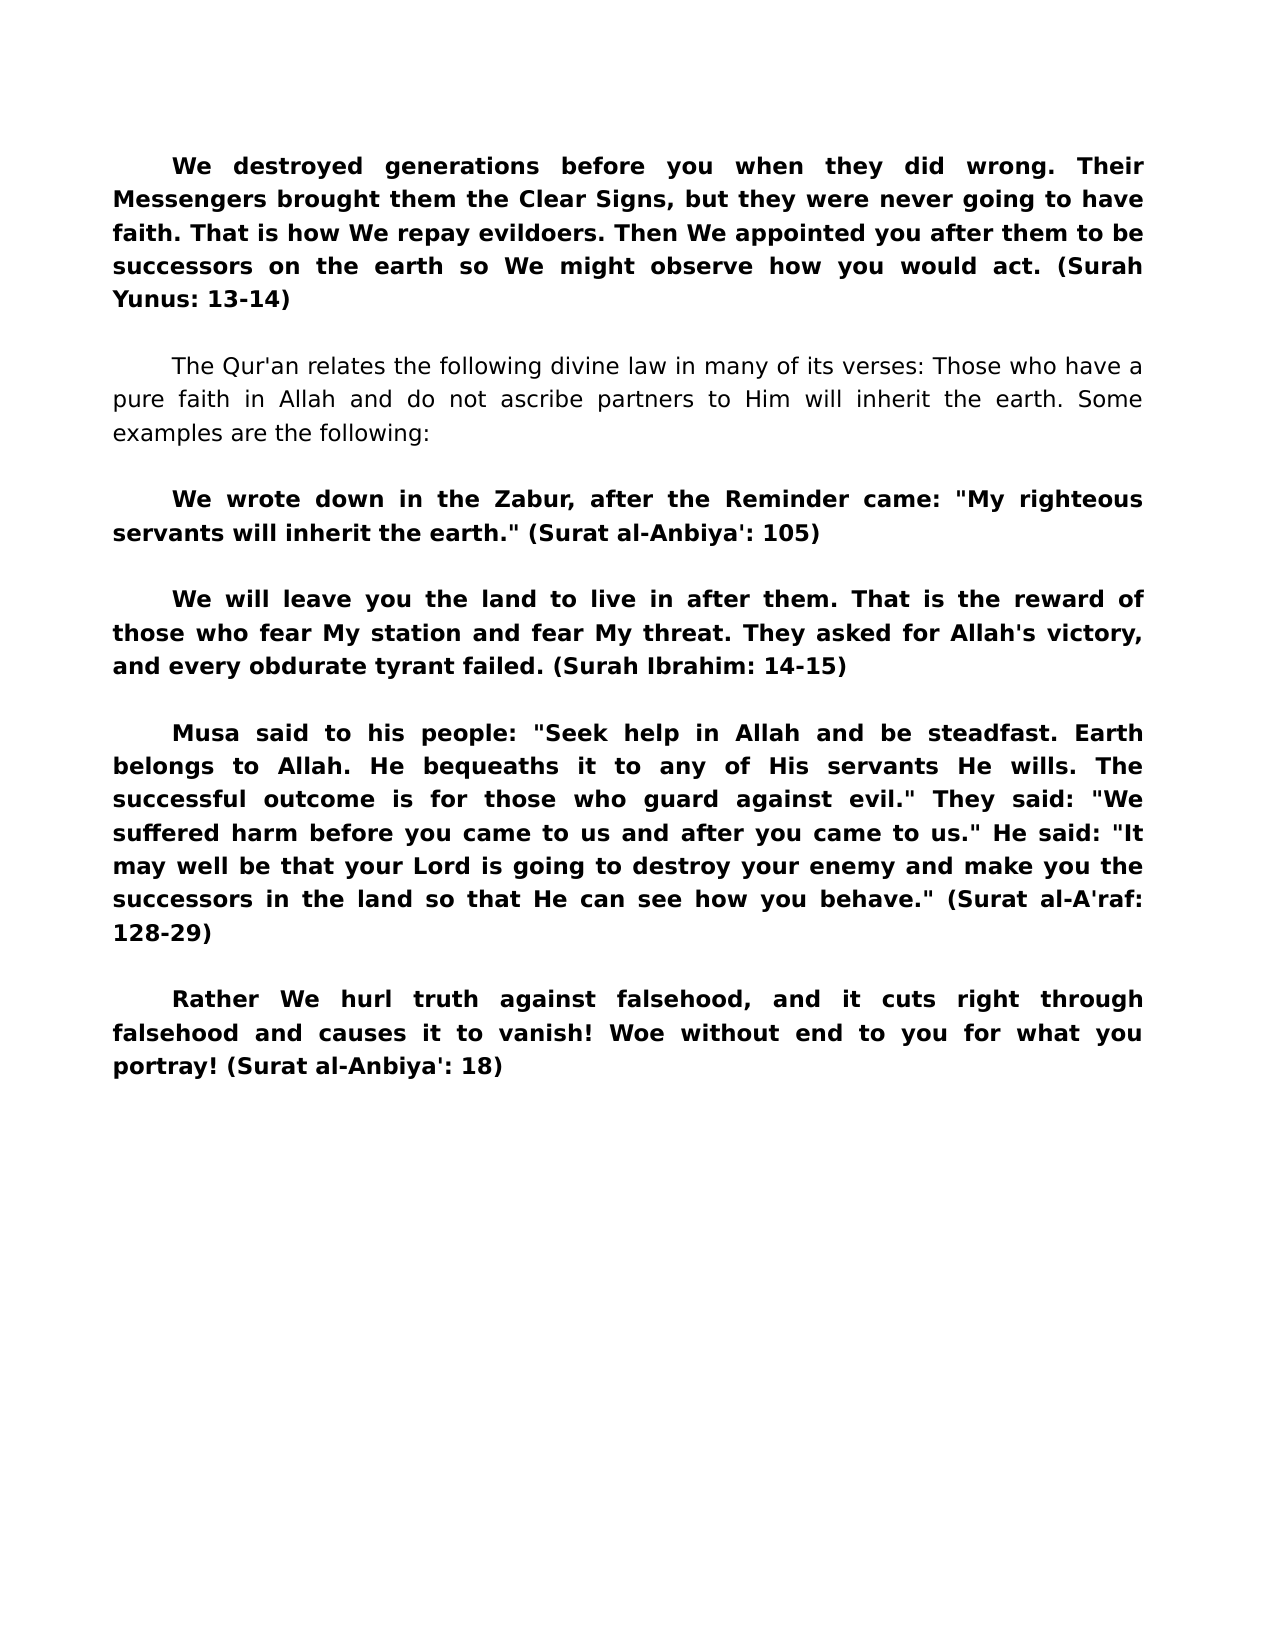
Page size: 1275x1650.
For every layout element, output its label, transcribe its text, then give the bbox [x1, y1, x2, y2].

text Musa said to his people: "Seek help in Allah and be steadfast. Earth belongs to Allah. He bequeaths it to any of His servants He wills. The successful outcome is for those who guard against evil." They said: "We suffered harm before you came to us and after you came to us." He said: "It may well be that your Lord is going to destroy your enemy and make you the successors in the land so that He can see how you behave." (Surat al-A'raf: 128-29) [112, 714, 1145, 948]
text We will leave you the land to live in after them. That is the reward of those who fear My station and fear My threat. They asked for Allah's victory, and every obdurate tyrant failed. (Surah Ibrahim: 14-15) [112, 581, 1145, 681]
text We destroyed generations before you when they did wrong. Their Messengers brought them the Clear Signs, but they were never going to have faith. That is how We repay evildoers. Then We appointed you after them to be successors on the earth so We might observe how you would act. (Surah Yunus: 13-14) [112, 148, 1145, 314]
text The Qur'an relates the following divine law in many of its verses: Those who have a pure faith in Allah and do not ascribe partners to Him will inherit the earth. Some examples are the following: [112, 348, 1145, 448]
text Rather We hurl truth against falsehood, and it cuts right through falsehood and causes it to vanish! Woe without end to you for what you portray! (Surat al-Anbiya': 18) [112, 981, 1145, 1081]
text We wrote down in the Zabur, after the Reminder came: "My righteous servants will inherit the earth." (Surat al-Anbiya': 105) [112, 481, 1145, 548]
